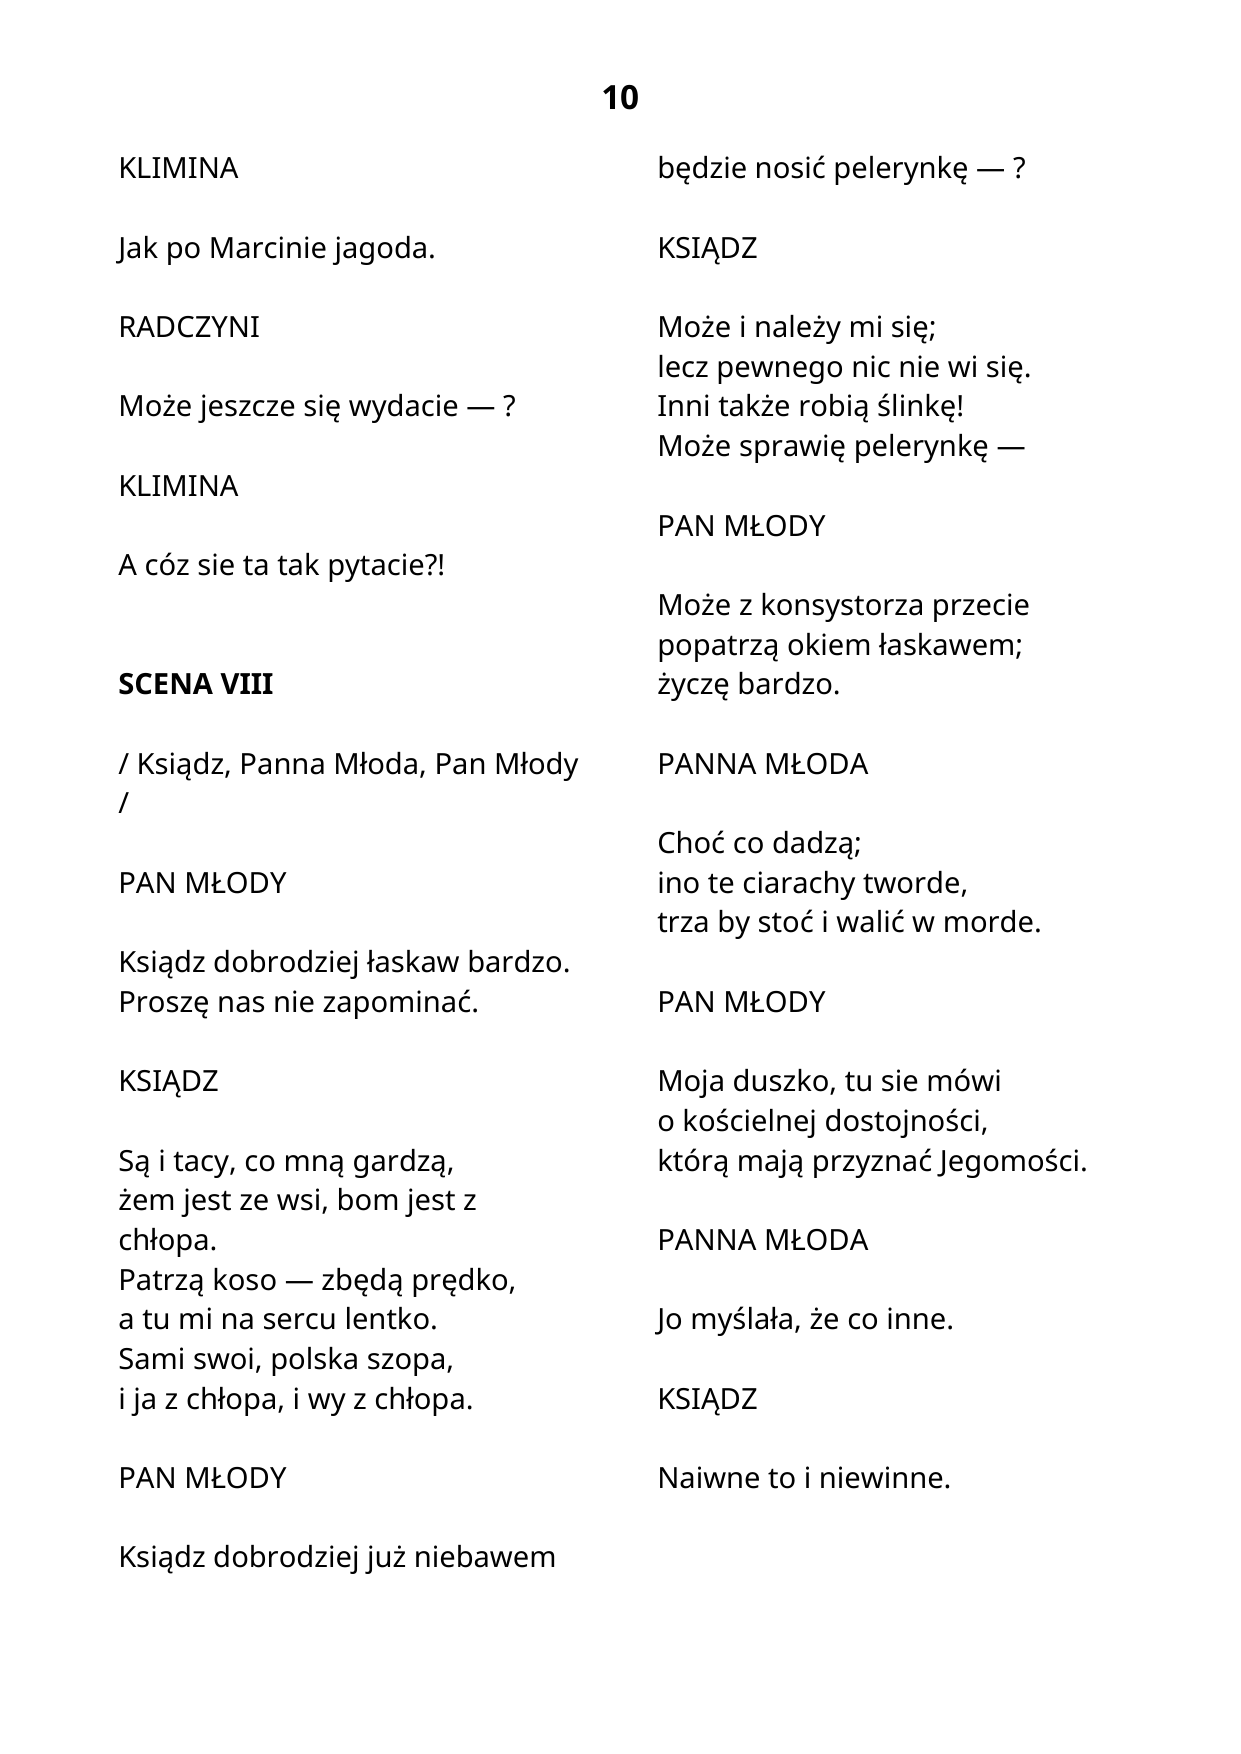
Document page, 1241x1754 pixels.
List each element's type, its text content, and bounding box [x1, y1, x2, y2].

text a tu mi na sercu lentko. [118, 1298, 583, 1338]
text którą mają przyznać Jegomości. [657, 1140, 1122, 1179]
text Jak po Marcinie jagoda. [118, 227, 583, 267]
text PANNA MŁODA [657, 743, 1122, 783]
text życzę bardzo. [657, 663, 1122, 703]
text żem jest ze wsi, bom jest z chłopa. [118, 1179, 583, 1259]
text KSIĄDZ [118, 1060, 583, 1100]
text popatrzą okiem łaskawem; [657, 624, 1122, 663]
text Proszę nas nie zapominać. [118, 981, 583, 1021]
text Ksiądz dobrodziej łaskaw bardzo. [118, 941, 583, 981]
text Moja duszko, tu sie mówi [657, 1060, 1122, 1100]
text / Ksiądz, Panna Młoda, Pan Młody / [118, 743, 583, 822]
text Może i należy mi się; [657, 306, 1122, 346]
text KLIMINA [118, 148, 583, 187]
text i ja z chłopa, i wy z chłopa. [118, 1378, 583, 1418]
text Może jeszcze się wydacie — ? [118, 386, 583, 425]
text Jo myślała, że co inne. [657, 1298, 1122, 1338]
text Inni także robią ślinkę! [657, 386, 1122, 425]
text Ksiądz dobrodziej już niebawem [118, 1537, 583, 1576]
text ino te ciarachy tworde, [657, 862, 1122, 902]
text KSIĄDZ [657, 1378, 1122, 1418]
text Naiwne to i niewinne. [657, 1457, 1122, 1497]
text o kościelnej dostojności, [657, 1100, 1122, 1140]
text Sami swoi, polska szopa, [118, 1338, 583, 1378]
text będzie nosić pelerynkę — ? [657, 148, 1122, 187]
text lecz pewnego nic nie wi się. [657, 346, 1122, 386]
text SCENA VIII [118, 663, 583, 703]
text PANNA MŁODA [657, 1219, 1122, 1259]
text Patrzą koso — zbędą prędko, [118, 1259, 583, 1298]
text PAN MŁODY [657, 981, 1122, 1021]
text KLIMINA [118, 465, 583, 505]
text trza by stoć i walić w morde. [657, 902, 1122, 941]
text PAN MŁODY [118, 1457, 583, 1497]
text PAN MŁODY [657, 505, 1122, 544]
text KSIĄDZ [657, 227, 1122, 267]
text RADCZYNI [118, 306, 583, 346]
text Może sprawię pelerynkę — [657, 425, 1122, 465]
text Może z konsystorza przecie [657, 584, 1122, 624]
text A cóz sie ta tak pytacie?! [118, 544, 583, 584]
text Są i tacy, co mną gardzą, [118, 1140, 583, 1179]
text Choć co dadzą; [657, 822, 1122, 862]
text PAN MŁODY [118, 862, 583, 902]
